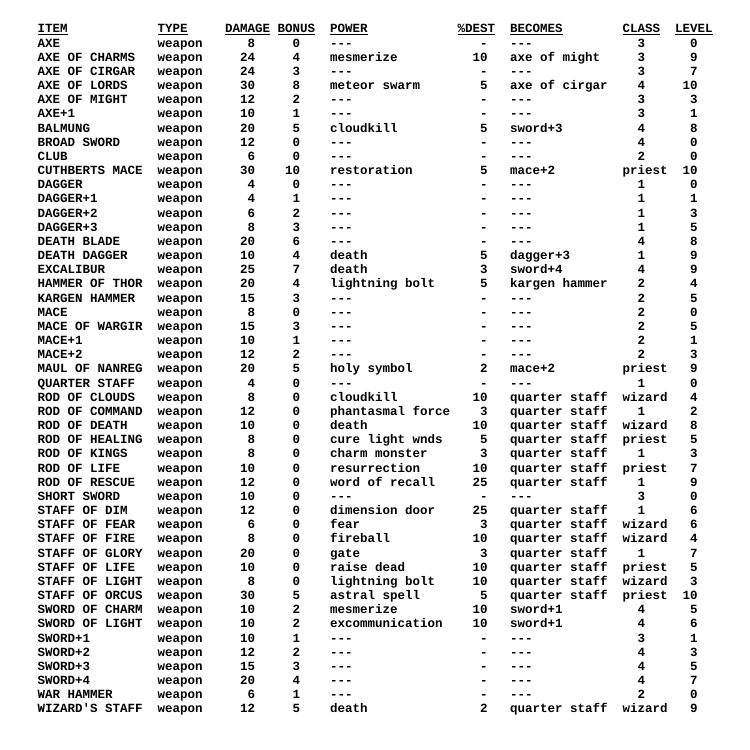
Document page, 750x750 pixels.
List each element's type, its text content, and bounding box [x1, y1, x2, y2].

text AXE weapon 8 0 --- - --- 3 0 [22, 37, 727, 51]
text ROD OF CLOUDS weapon 8 0 cloudkill 10 quarter staff wizard 4 [22, 391, 727, 405]
text DEATH DAGGER weapon 10 4 death 5 dagger+3 1 9 [22, 249, 727, 263]
text BALMUNG weapon 20 5 cloudkill 5 sword+3 4 8 [22, 122, 727, 136]
text AXE OF CIRGAR weapon 24 3 --- - --- 3 7 [22, 65, 727, 79]
text MACE+1 weapon 10 1 --- - --- 2 1 [22, 334, 727, 348]
text WAR HAMMER weapon 6 1 --- - --- 2 0 [22, 688, 727, 702]
text ROD OF COMMAND weapon 12 0 phantasmal force 3 quarter staff 1 2 [22, 405, 727, 419]
text DAGGER weapon 4 0 --- - --- 1 0 [22, 178, 727, 192]
text DAGGER+1 weapon 4 1 --- - --- 1 1 [22, 192, 727, 207]
text DEATH BLADE weapon 20 6 --- - --- 4 8 [22, 235, 727, 249]
text DAGGER+3 weapon 8 3 --- - --- 1 5 [22, 221, 727, 235]
text SWORD+2 weapon 12 2 --- - --- 4 3 [22, 646, 727, 660]
text HAMMER OF THOR weapon 20 4 lightning bolt 5 kargen hammer 2 4 [22, 277, 727, 292]
text ROD OF DEATH weapon 10 0 death 10 quarter staff wizard 8 [22, 419, 727, 433]
text KARGEN HAMMER weapon 15 3 --- - --- 2 5 [22, 292, 727, 306]
text MACE+2 weapon 12 2 --- - --- 2 3 [22, 348, 727, 362]
text CLUB weapon 6 0 --- - --- 2 0 [22, 150, 727, 164]
text STAFF OF FIRE weapon 8 0 fireball 10 quarter staff wizard 4 [22, 532, 727, 547]
text STAFF OF LIFE weapon 10 0 raise dead 10 quarter staff priest 5 [22, 561, 727, 575]
text AXE OF MIGHT weapon 12 2 --- - --- 3 3 [22, 93, 727, 107]
text SWORD OF CHARM weapon 10 2 mesmerize 10 sword+1 4 5 [22, 603, 727, 617]
text SWORD+4 weapon 20 4 --- - --- 4 7 [22, 674, 727, 688]
text SWORD+1 weapon 10 1 --- - --- 3 1 [22, 632, 727, 646]
text CUTHBERTS MACE weapon 30 10 restoration 5 mace+2 priest 10 [22, 164, 727, 178]
text ROD OF LIFE weapon 10 0 resurrection 10 quarter staff priest 7 [22, 462, 727, 476]
text QUARTER STAFF weapon 4 0 --- - --- 1 0 [22, 377, 727, 391]
text STAFF OF GLORY weapon 20 0 gate 3 quarter staff 1 7 [22, 547, 727, 561]
text BROAD SWORD weapon 12 0 --- - --- 4 0 [22, 136, 727, 150]
text MACE weapon 8 0 --- - --- 2 0 [22, 306, 727, 320]
text WIZARD'S STAFF weapon 12 5 death 2 quarter staff wizard 9 [22, 702, 727, 717]
text DAGGER+2 weapon 6 2 --- - --- 1 3 [22, 207, 727, 221]
text STAFF OF ORCUS weapon 30 5 astral spell 5 quarter staff priest 10 [22, 589, 727, 603]
text AXE OF CHARMS weapon 24 4 mesmerize 10 axe of might 3 9 [22, 51, 727, 65]
text EXCALIBUR weapon 25 7 death 3 sword+4 4 9 [22, 263, 727, 277]
text MAUL OF NANREG weapon 20 5 holy symbol 2 mace+2 priest 9 [22, 362, 727, 377]
text AXE+1 weapon 10 1 --- - --- 3 1 [22, 107, 727, 122]
text AXE OF LORDS weapon 30 8 meteor swarm 5 axe of cirgar 4 10 [22, 79, 727, 93]
text SWORD+3 weapon 15 3 --- - --- 4 5 [22, 660, 727, 674]
text SHORT SWORD weapon 10 0 --- - --- 3 0 [22, 490, 727, 504]
text ROD OF RESCUE weapon 12 0 word of recall 25 quarter staff 1 9 [22, 476, 727, 490]
text SWORD OF LIGHT weapon 10 2 excommunication 10 sword+1 4 6 [22, 617, 727, 632]
text STAFF OF DIM weapon 12 0 dimension door 25 quarter staff 1 6 [22, 504, 727, 518]
text STAFF OF FEAR weapon 6 0 fear 3 quarter staff wizard 6 [22, 518, 727, 532]
text STAFF OF LIGHT weapon 8 0 lightning bolt 10 quarter staff wizard 3 [22, 575, 727, 589]
text ITEM TYPE DAMAGE BONUS POWER %DEST BECOMES CLASS LEVEL [22, 22, 727, 37]
text ROD OF HEALING weapon 8 0 cure light wnds 5 quarter staff priest 5 [22, 433, 727, 447]
text MACE OF WARGIR weapon 15 3 --- - --- 2 5 [22, 320, 727, 334]
text ROD OF KINGS weapon 8 0 charm monster 3 quarter staff 1 3 [22, 447, 727, 462]
